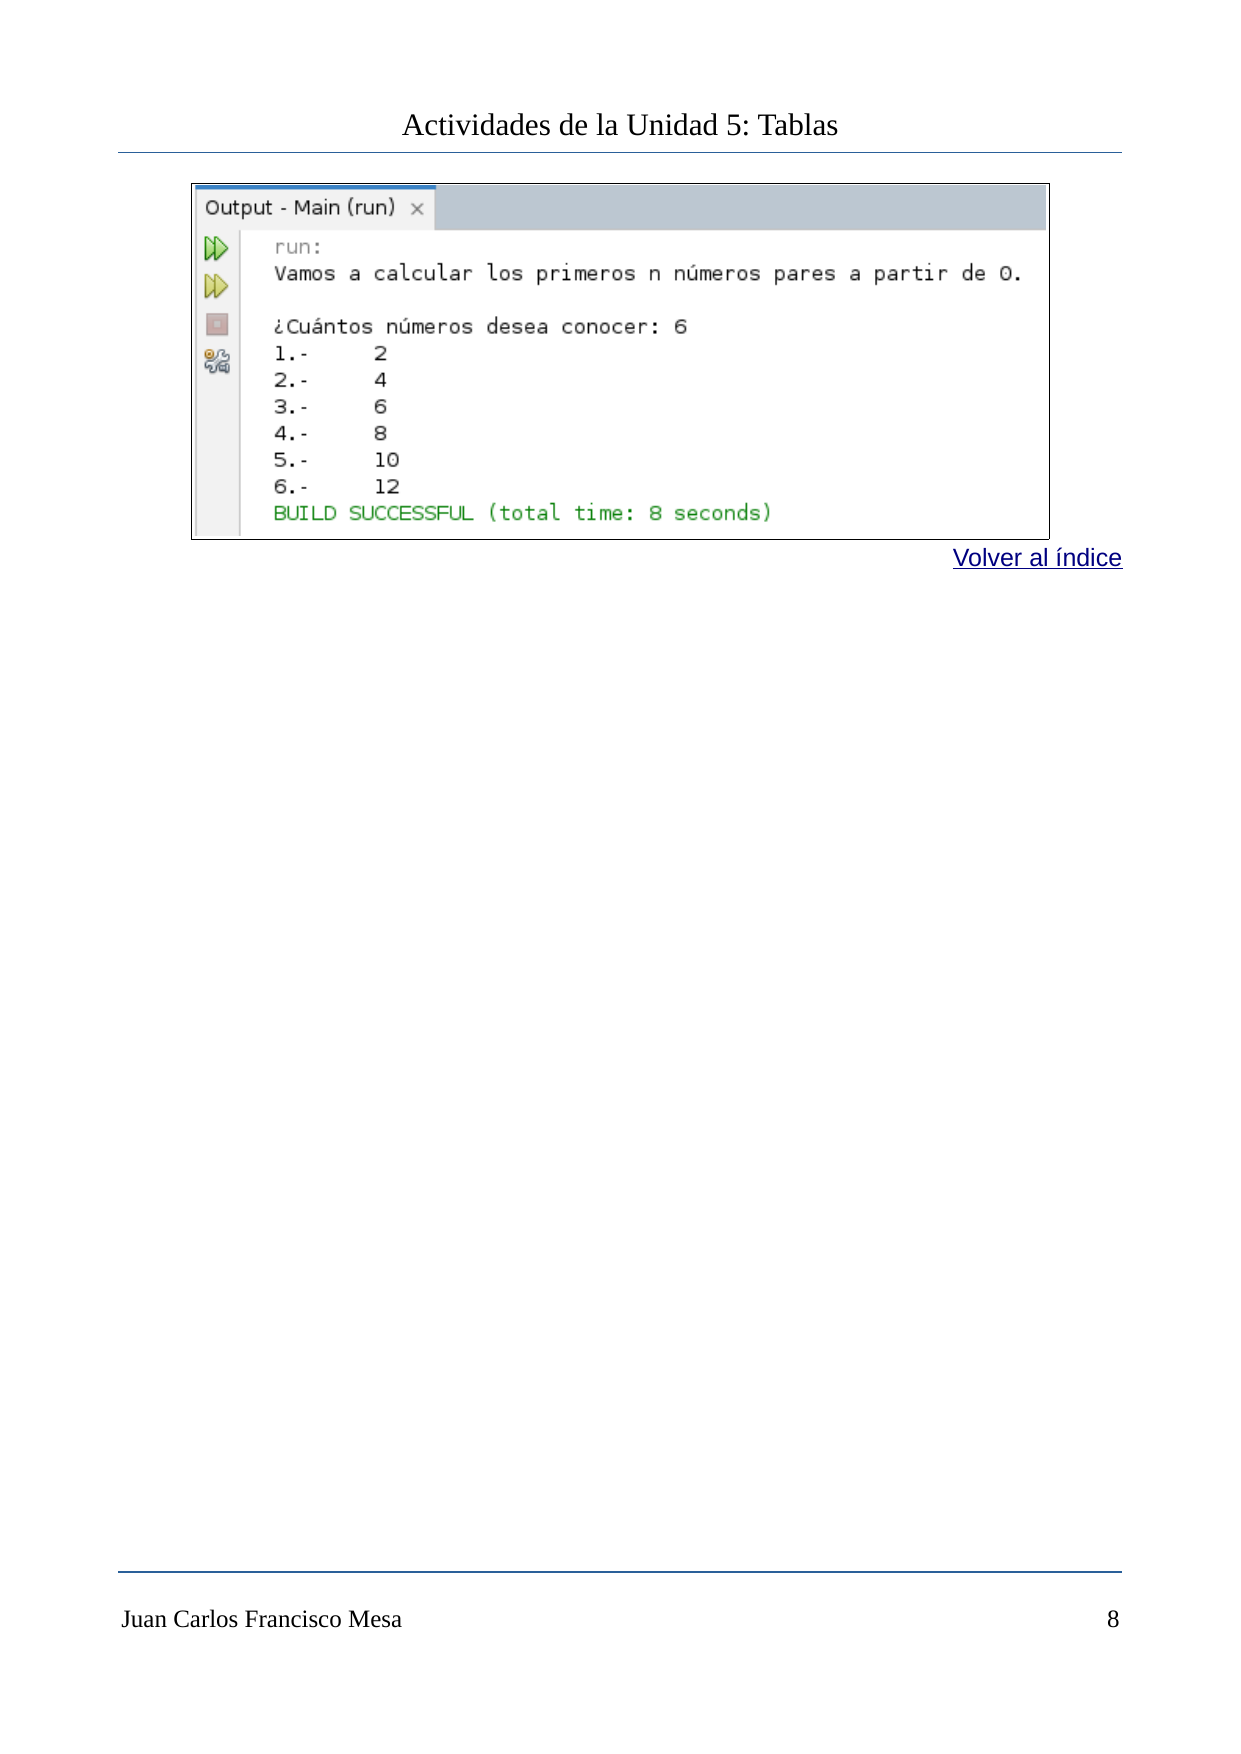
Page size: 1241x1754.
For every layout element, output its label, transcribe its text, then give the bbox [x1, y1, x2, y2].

picture [194, 185, 1046, 536]
text Volver al índice [118, 183, 1122, 572]
